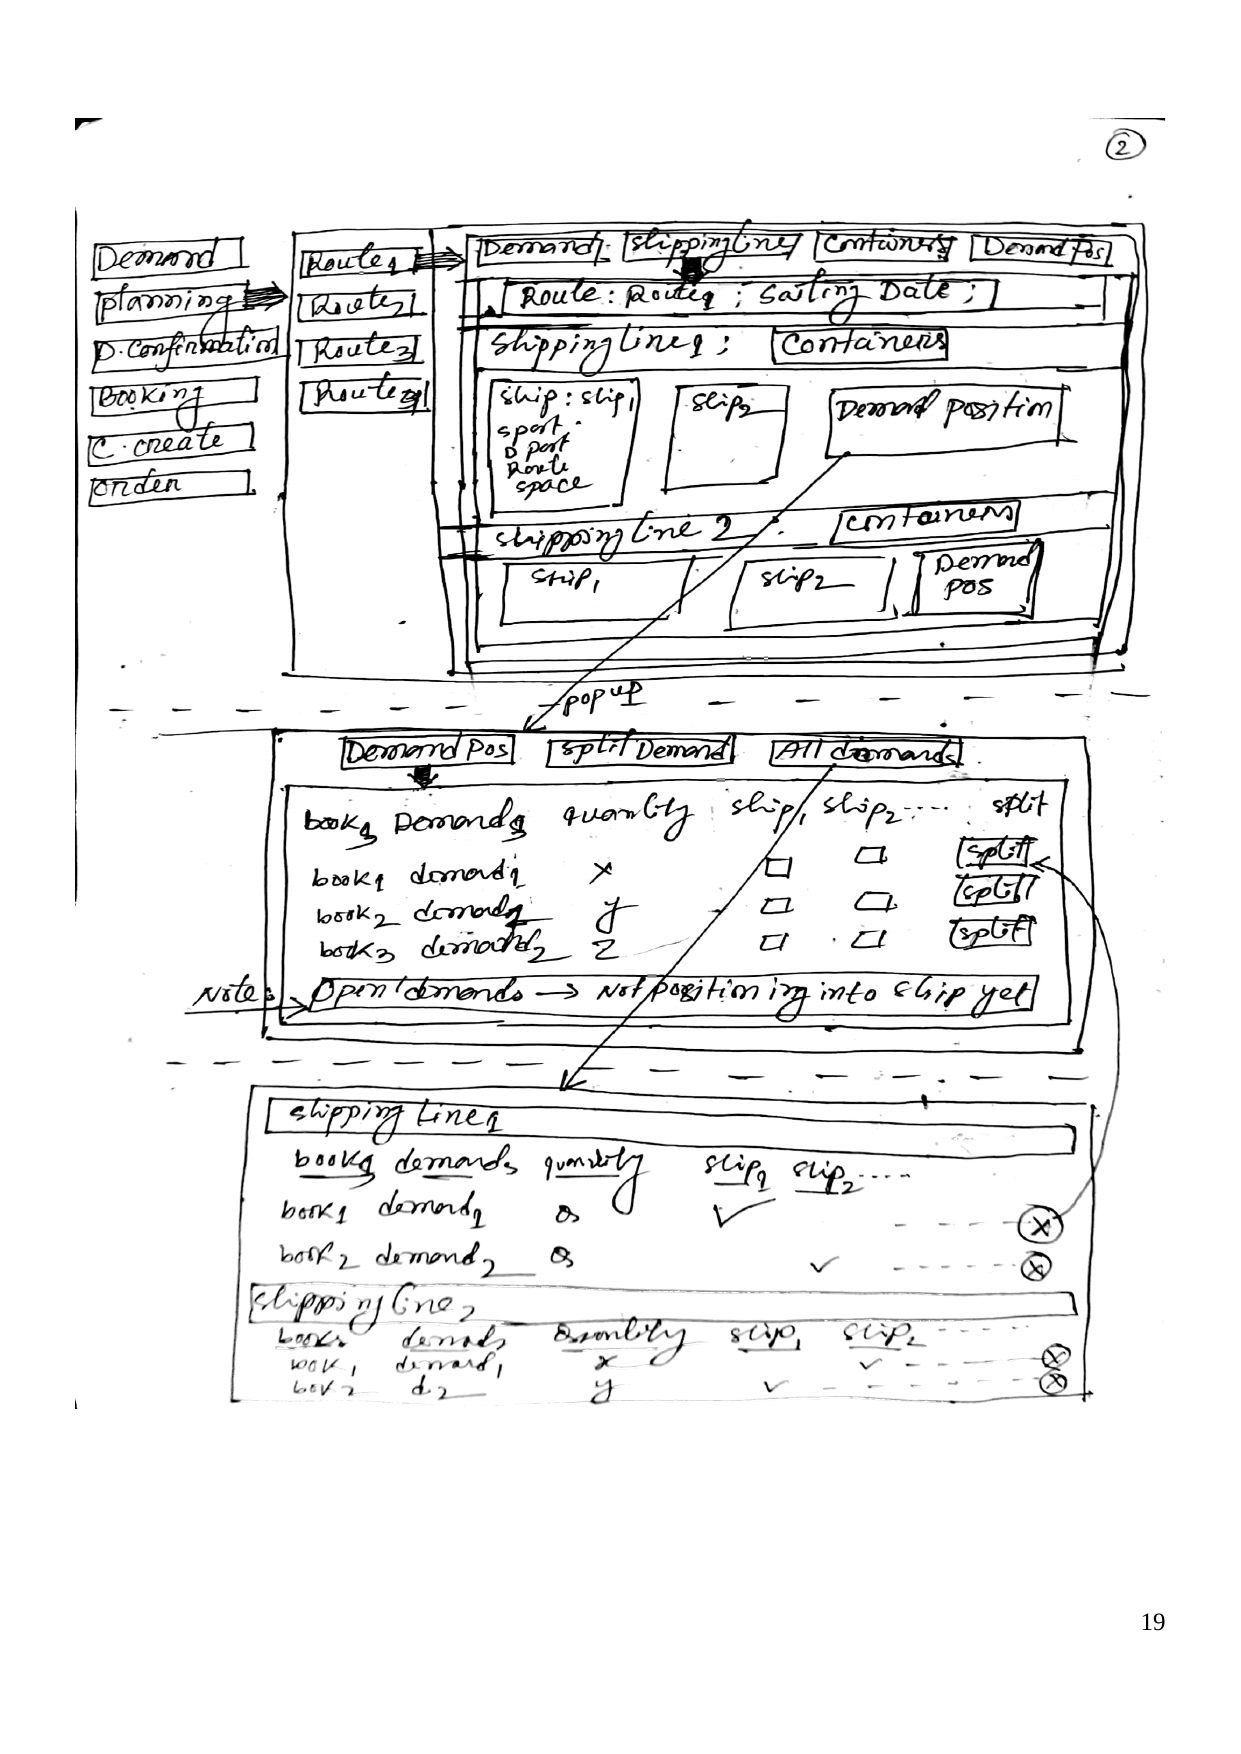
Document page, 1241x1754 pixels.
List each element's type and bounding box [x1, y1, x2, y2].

picture [75, 118, 1166, 1409]
